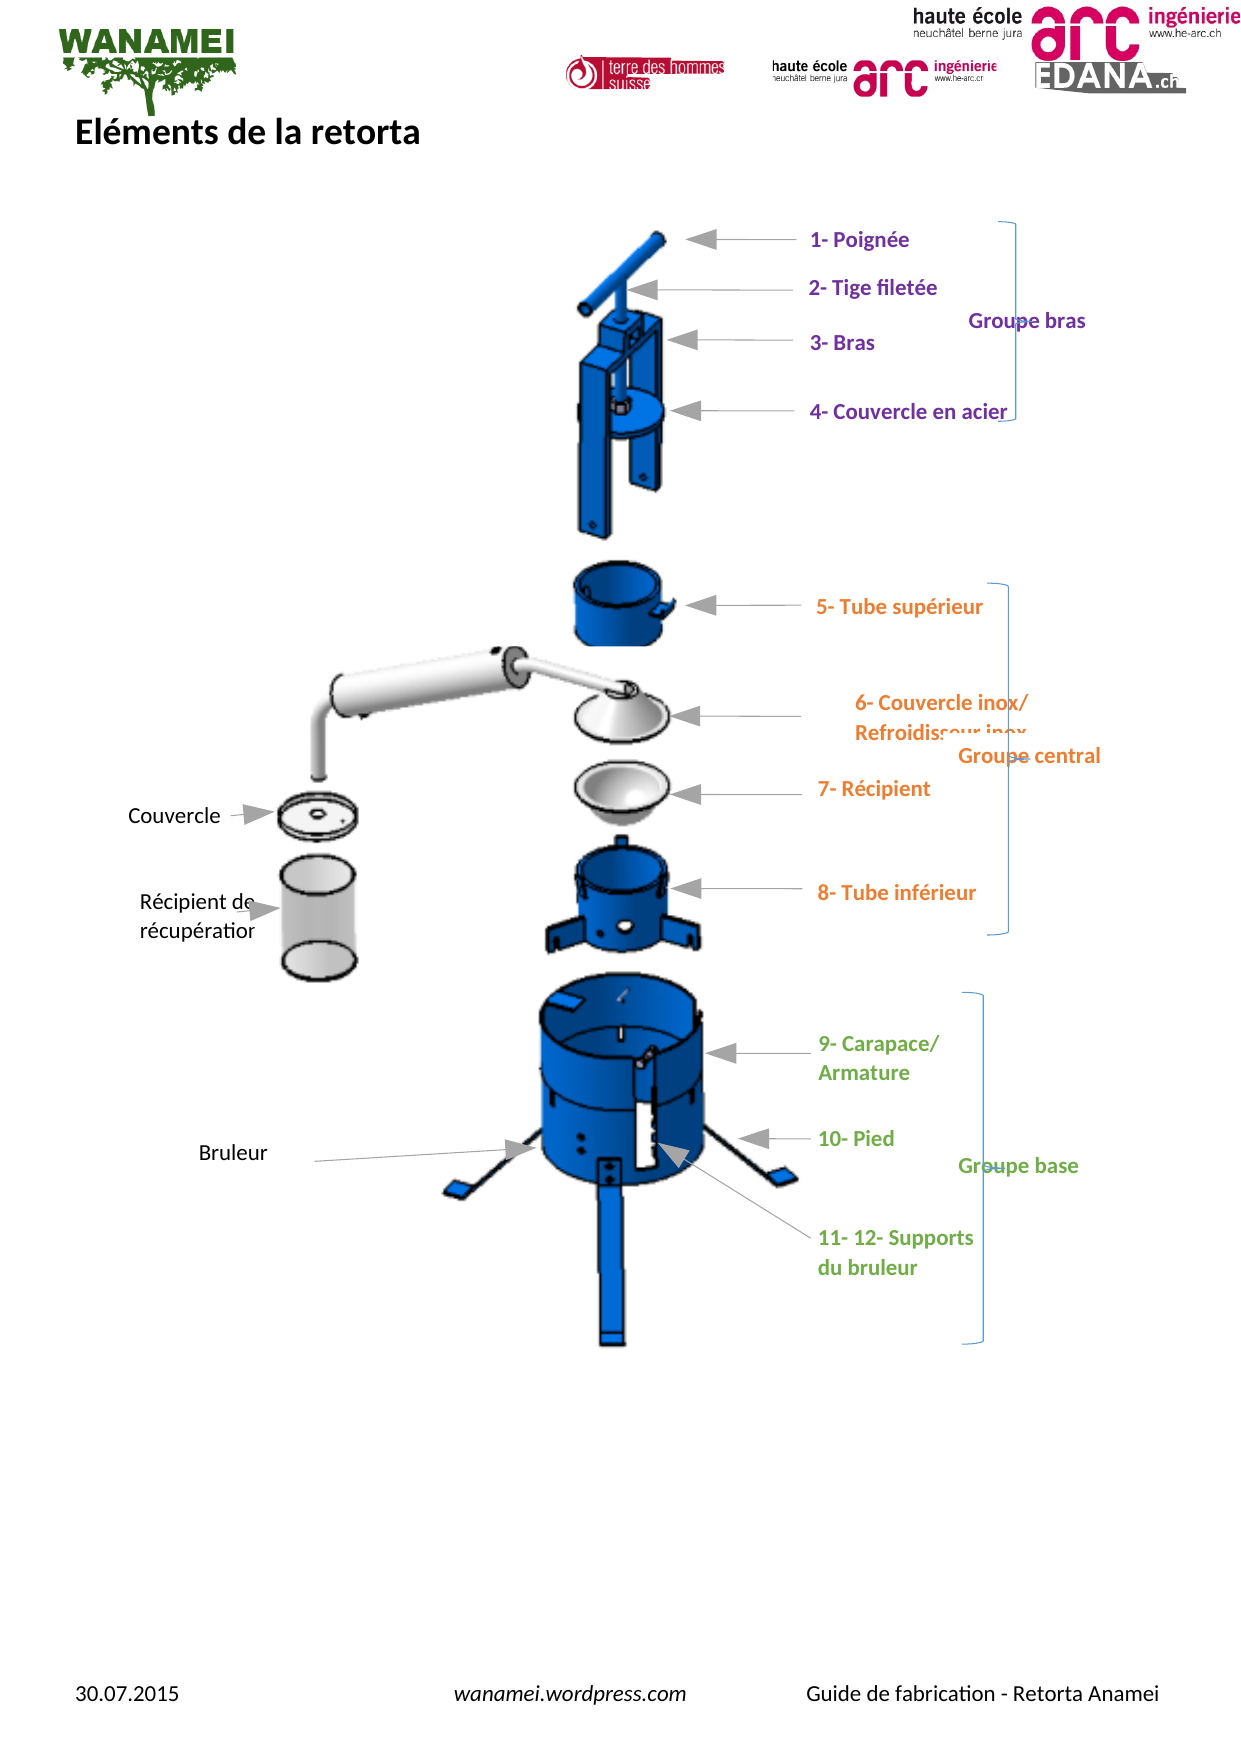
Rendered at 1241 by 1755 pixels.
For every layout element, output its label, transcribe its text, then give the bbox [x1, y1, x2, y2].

text Groupe central [958, 741, 1007, 767]
text Groupe central [1009, 741, 1225, 767]
text Couvercle [128, 802, 228, 829]
text Bruleur [198, 1138, 331, 1166]
text 2- Tige filetée [808, 273, 1011, 301]
text Groupe bras [958, 306, 1016, 333]
text Groupe base [984, 1152, 1225, 1178]
text 11- 12- Supports du bruleur [818, 1223, 982, 1279]
text 10- Pied [818, 1124, 950, 1152]
text Eléments de la retorta [75, 108, 1165, 154]
text 9- Carapace/ Armature [818, 1029, 949, 1086]
text Groupe base [958, 1152, 982, 1178]
text Groupe bras [1017, 306, 1225, 333]
